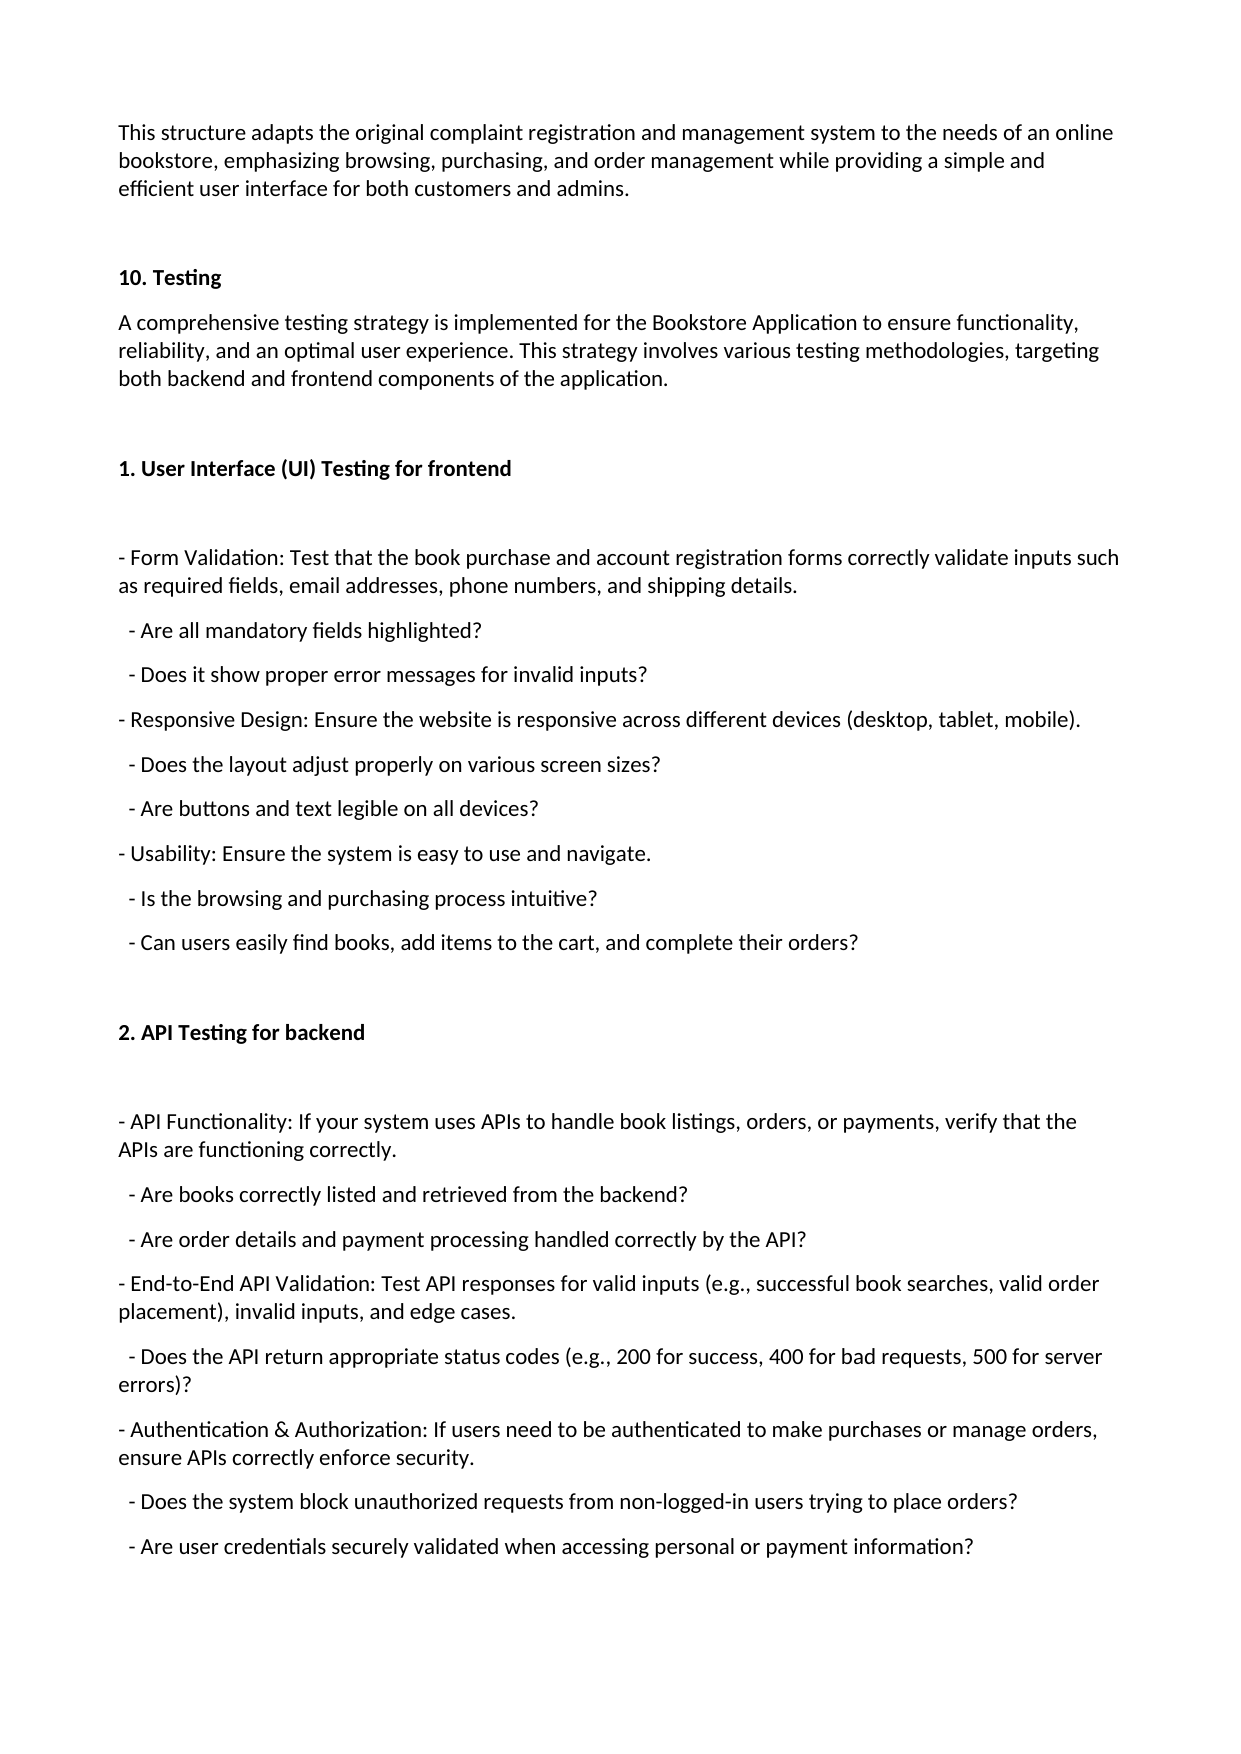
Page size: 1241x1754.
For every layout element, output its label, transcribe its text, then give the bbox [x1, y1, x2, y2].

text 10. Testing [118, 263, 1122, 292]
text - Can users easily find books, add items to the cart, and complete their orders? [118, 928, 1122, 957]
text - Is the browsing and purchasing process intuitive? [118, 884, 1122, 912]
text - Responsive Design: Ensure the website is responsive across different devices (desktop, tablet, mobile). [118, 705, 1122, 733]
text - Are buttons and text legible on all devices? [118, 794, 1122, 822]
text - End-to-End API Validation: Test API responses for valid inputs (e.g., successful book searches, valid order placement), invalid inputs, and edge cases. [118, 1269, 1122, 1325]
text 1. User Interface (UI) Testing for frontend [118, 454, 1122, 482]
text - Usability: Ensure the system is easy to use and navigate. [118, 839, 1122, 867]
text 2. API Testing for backend [118, 1018, 1122, 1046]
text - Are all mandatory fields highlighted? [118, 616, 1122, 644]
text - Are order details and payment processing handled correctly by the API? [118, 1225, 1122, 1253]
text - Are user credentials securely validated when accessing personal or payment information? [118, 1532, 1122, 1560]
text - Are books correctly listed and retrieved from the backend? [118, 1180, 1122, 1208]
text A comprehensive testing strategy is implemented for the Bookstore Application to ensure functionality, reliability, and an optimal user experience. This strategy involves various testing methodologies, targeting both backend and frontend components of the application. [118, 308, 1122, 392]
text - Does it show proper error messages for invalid inputs? [118, 660, 1122, 688]
text - Does the API return appropriate status codes (e.g., 200 for success, 400 for bad requests, 500 for server errors)? [118, 1342, 1122, 1398]
text - API Functionality: If your system uses APIs to handle book listings, orders, or payments, verify that the APIs are functioning correctly. [118, 1107, 1122, 1163]
text - Authentication & Authorization: If users need to be authenticated to make purchases or manage orders, ensure APIs correctly enforce security. [118, 1415, 1122, 1471]
text This structure adapts the original complaint registration and management system to the needs of an online bookstore, emphasizing browsing, purchasing, and order management while providing a simple and efficient user interface for both customers and admins. [118, 118, 1122, 202]
text - Does the layout adjust properly on various screen sizes? [118, 750, 1122, 778]
text - Form Validation: Test that the book purchase and account registration forms correctly validate inputs such as required fields, email addresses, phone numbers, and shipping details. [118, 543, 1122, 599]
text - Does the system block unauthorized requests from non-logged-in users trying to place orders? [118, 1487, 1122, 1516]
